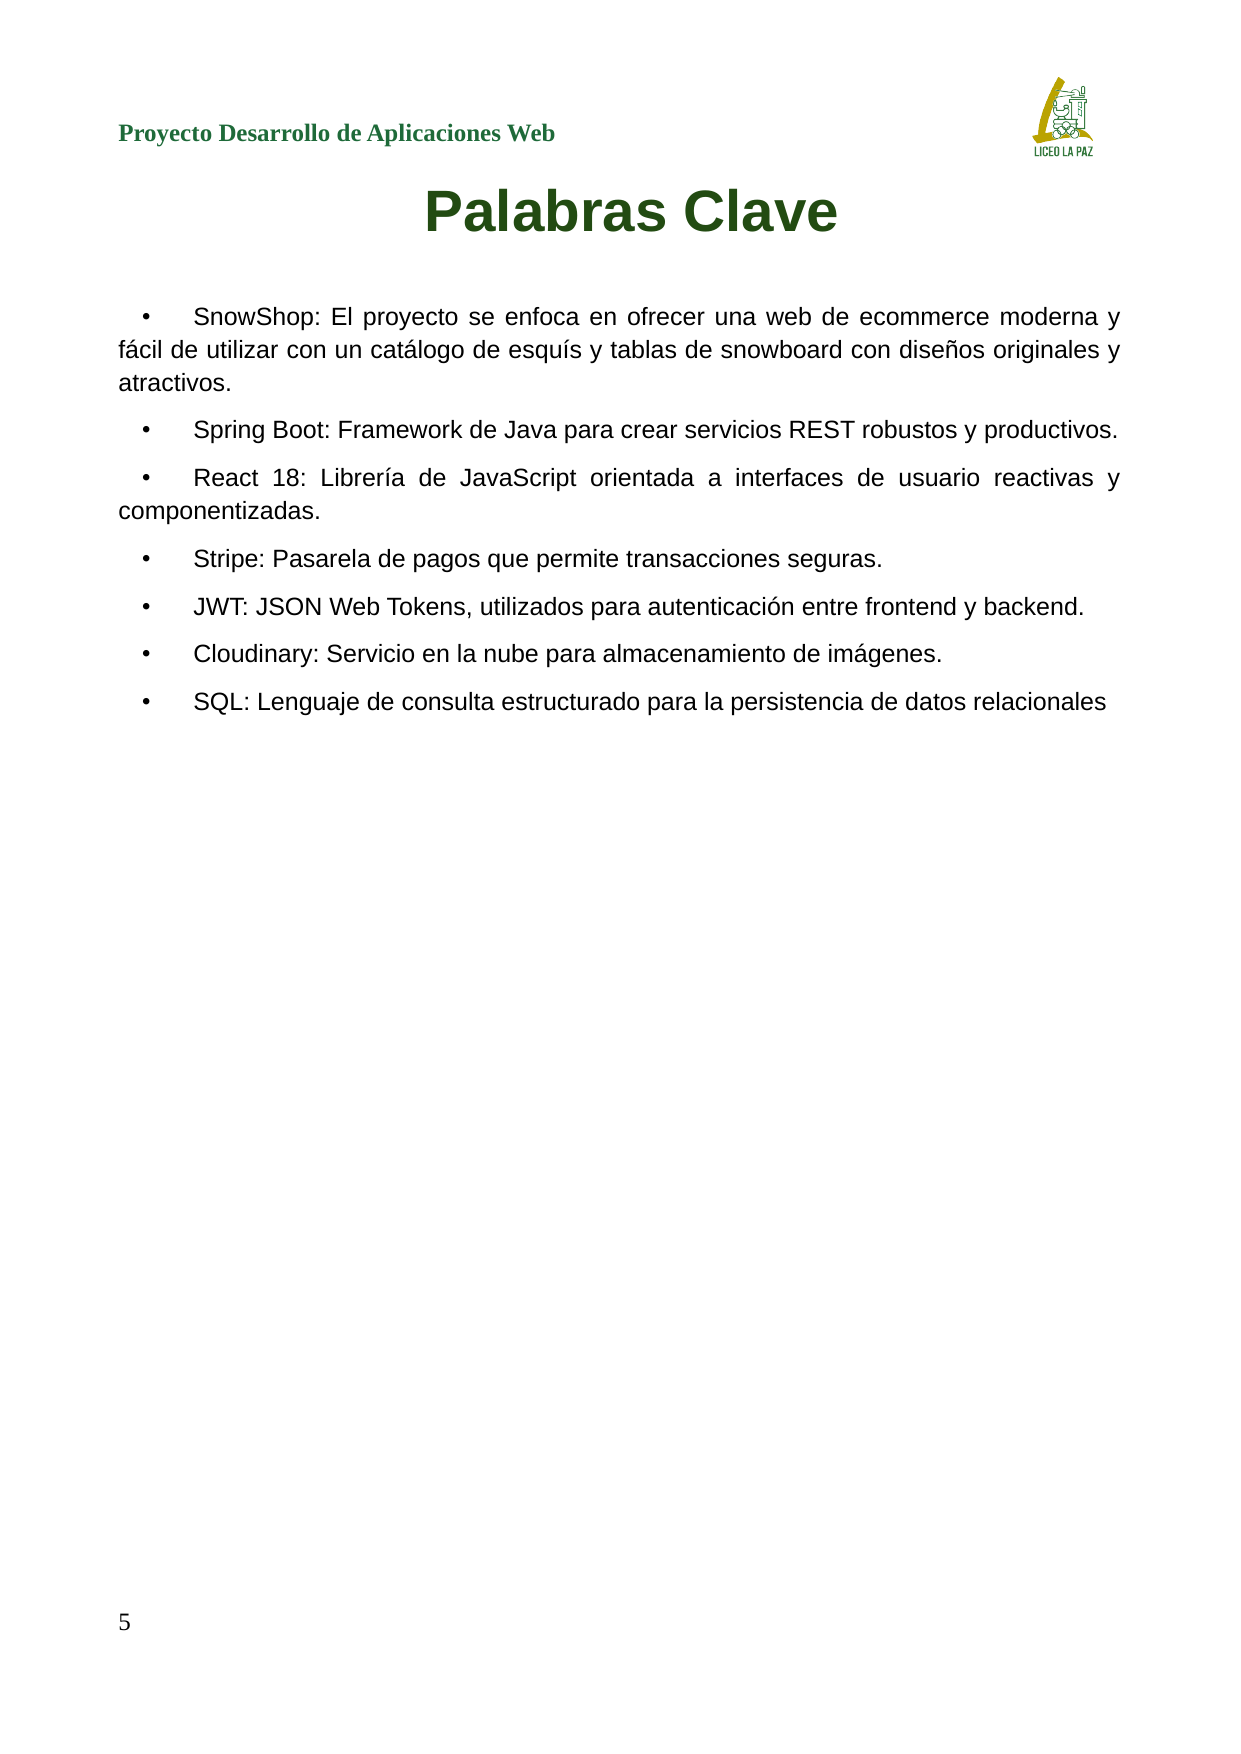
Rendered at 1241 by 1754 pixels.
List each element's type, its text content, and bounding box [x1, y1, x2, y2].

picture [1025, 70, 1100, 165]
subtitle Palabras Clave [118, 177, 1122, 244]
list SnowShop: El proyecto se enfoca en ofrecer una web de ecommerce moderna y fácil de utilizar con un catálogo de esquís y tablas de snowboard con diseños originales y atractivos. [118, 302, 1122, 397]
list SQL: Lenguaje de consulta estructurado para la persistencia de datos relacionales [118, 687, 1122, 716]
list Stripe: Pasarela de pagos que permite transacciones seguras. [118, 544, 1122, 573]
list Cloudinary: Servicio en la nube para almacenamiento de imágenes. [118, 639, 1122, 668]
list Spring Boot: Framework de Java para crear servicios REST robustos y productivos. [118, 416, 1122, 444]
list React 18: Librería de JavaScript orientada a interfaces de usuario reactivas y componentizadas. [118, 463, 1122, 525]
list JWT: JSON Web Tokens, utilizados para autenticación entre frontend y backend. [118, 592, 1122, 621]
